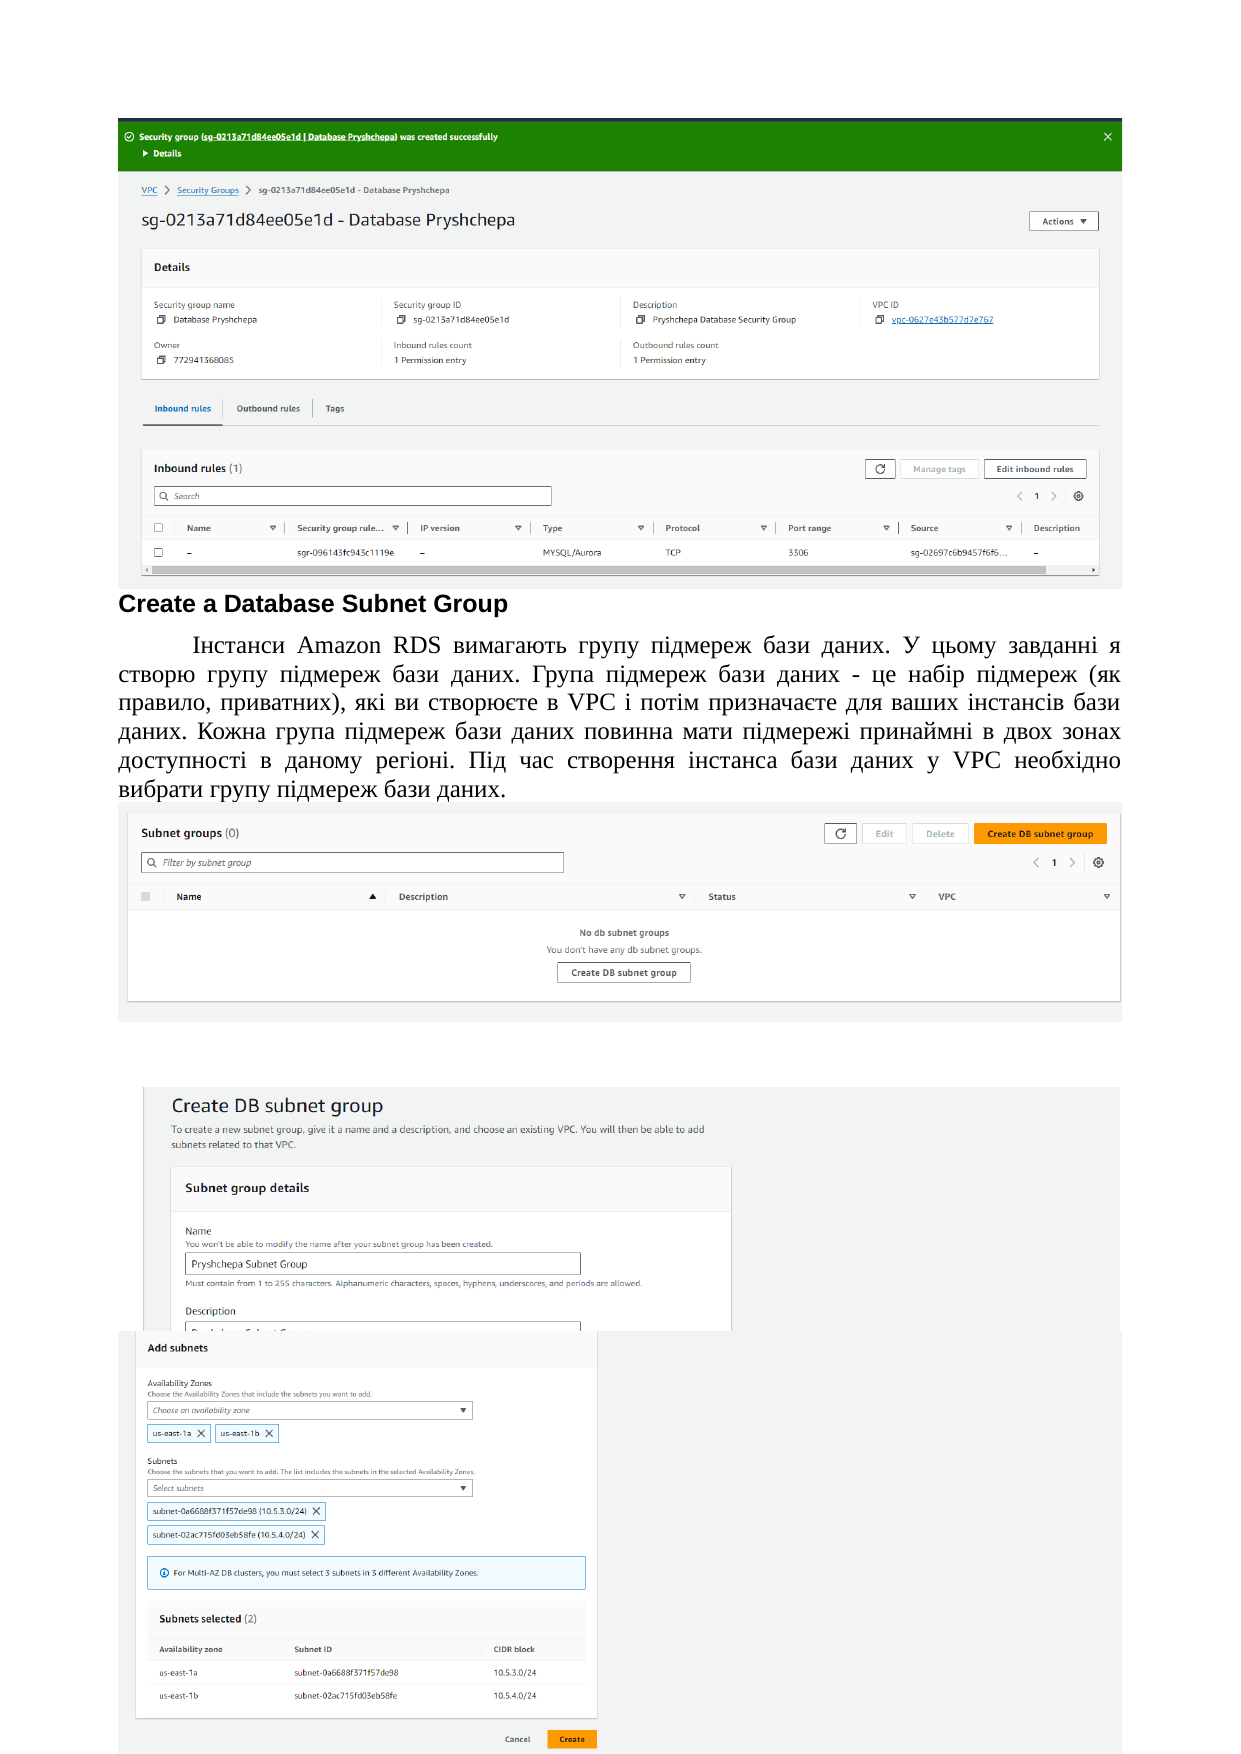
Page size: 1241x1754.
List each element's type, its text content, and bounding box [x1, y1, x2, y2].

picture [118, 118, 1123, 589]
subtitle Create a Database Subnet Group [118, 589, 1122, 617]
picture [115, 1087, 1123, 1754]
picture [118, 802, 1123, 1022]
text Інстанси Amazon RDS вимагають групу підмереж бази даних. У цьому завданні я створю групу підмереж бази даних. Група підмереж бази даних - це набір підмереж (як правило, приватних), які ви створюєте в VPC і потім призначаєте для ваших інстансів бази даних. Кожна група підмереж бази даних повинна мати підмережі принаймні в двох зонах доступності в даному регіоні. Під час створення інстанса бази даних у VPC необхідно вибрати групу підмереж бази даних. [118, 630, 1122, 802]
